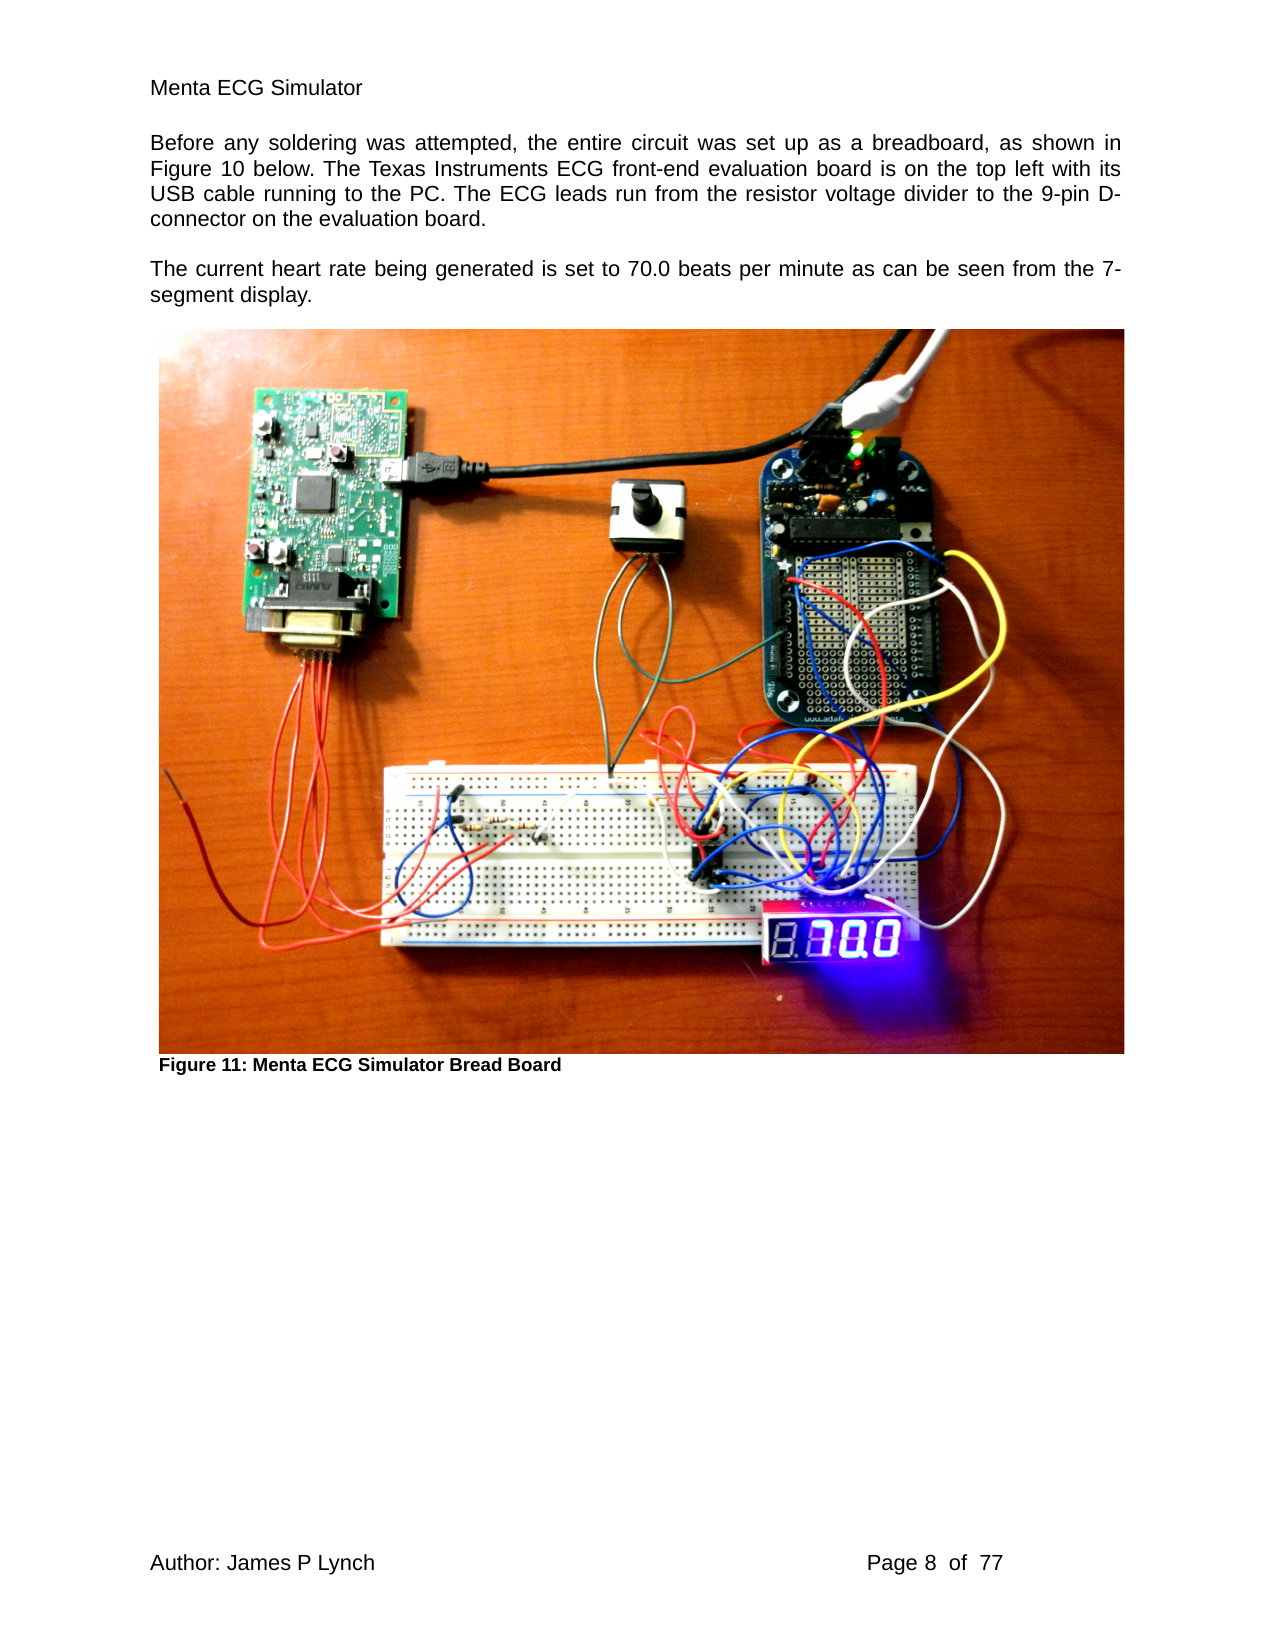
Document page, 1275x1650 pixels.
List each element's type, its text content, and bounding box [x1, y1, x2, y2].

text The current heart rate being generated is set to 70.0 beats per minute as can be seen from the 7-segment display. [150, 256, 1124, 307]
text Figure 11: Menta ECG Simulator Bread Board [159, 1054, 1124, 1076]
picture [158, 329, 1125, 1054]
text Before any soldering was attempted, the entire circuit was set up as a breadboard, as shown in Figure 10 below. The Texas Instruments ECG front-end evaluation board is on the top left with its USB cable running to the PC. The ECG leads run from the resistor voltage divider to the 9-pin D-connector on the evaluation board. [150, 130, 1124, 231]
